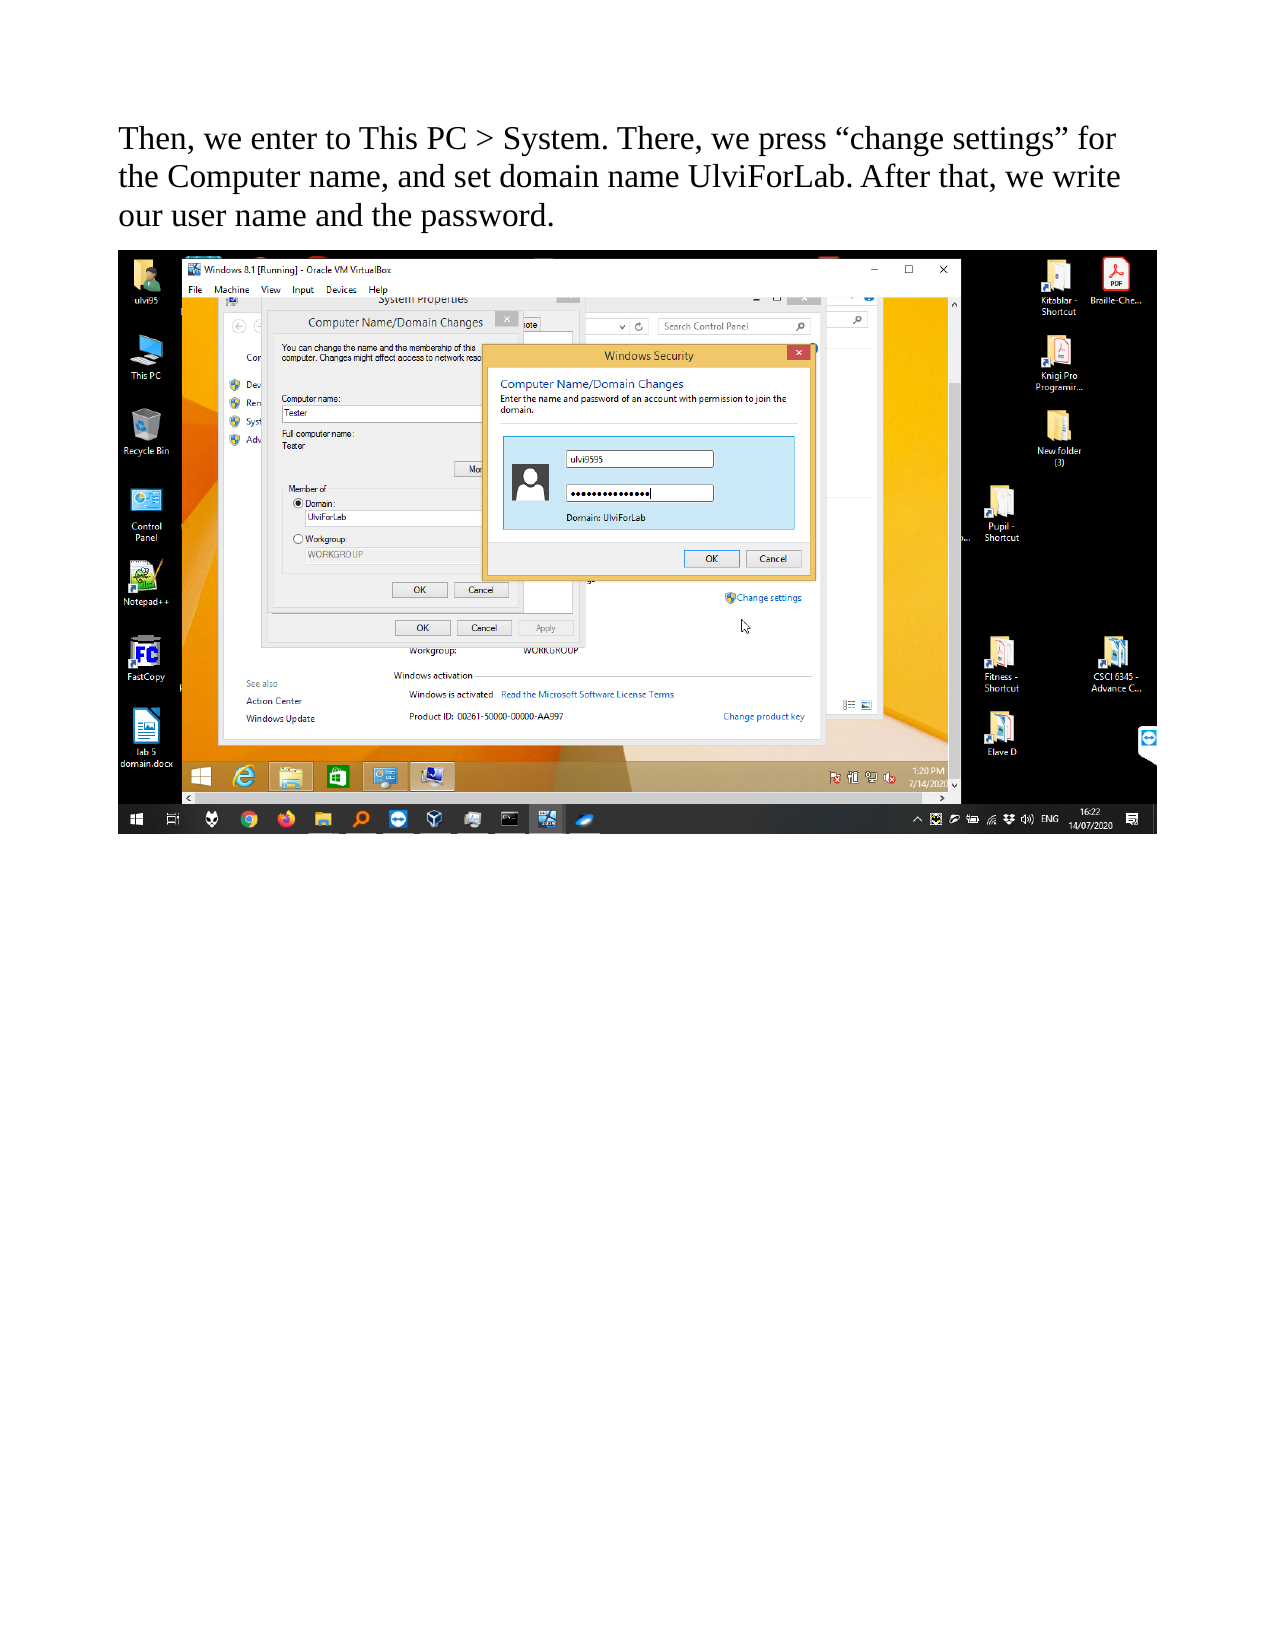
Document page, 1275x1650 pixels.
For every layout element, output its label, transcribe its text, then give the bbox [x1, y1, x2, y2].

picture [118, 250, 1157, 834]
text Then, we enter to This PC > System. There, we press “change settings” for the Computer name, and set domain name UlviForLab. After that, we write our user name and the password. [118, 118, 1157, 233]
